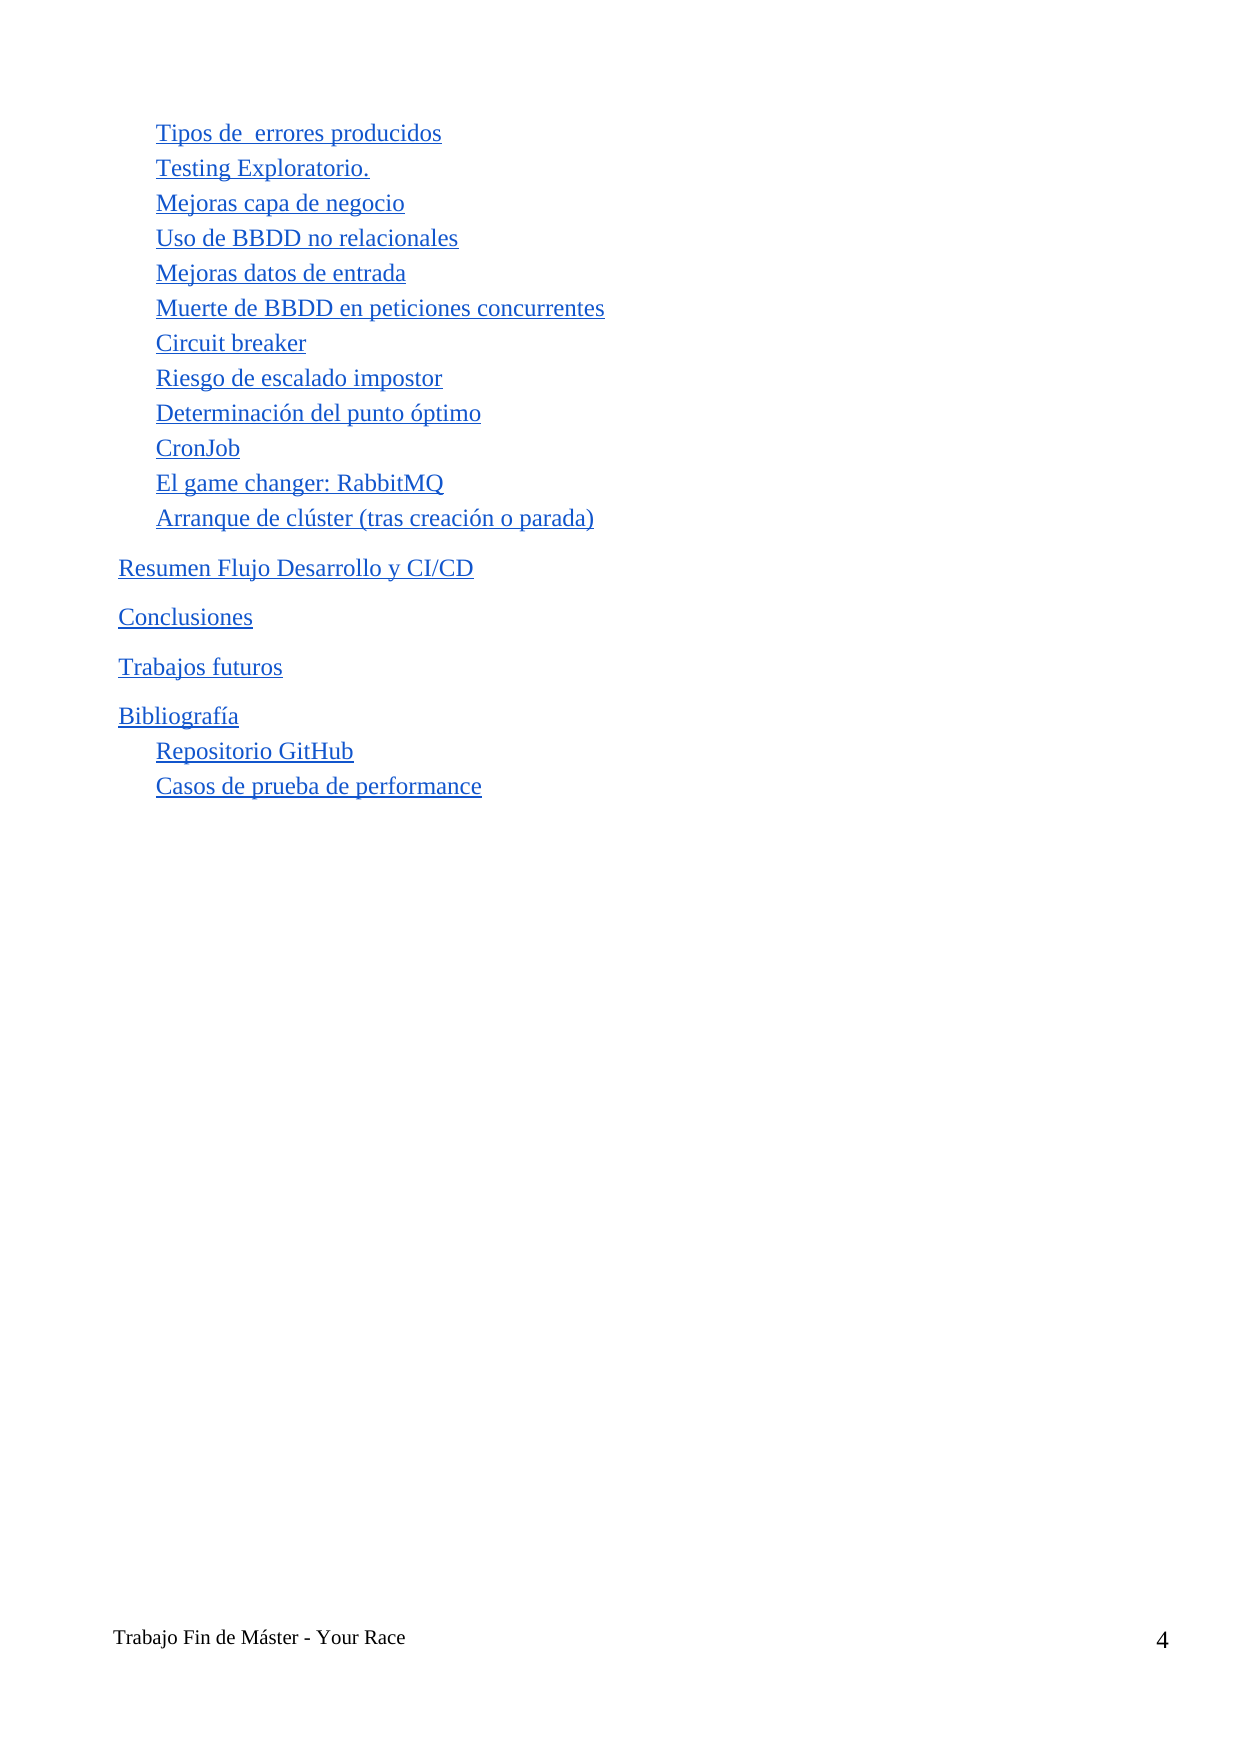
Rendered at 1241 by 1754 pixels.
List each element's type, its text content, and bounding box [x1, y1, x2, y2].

text Repositorio GitHub [156, 736, 1122, 765]
text El game changer: RabbitMQ [156, 468, 1122, 497]
text Uso de BBDD no relacionales [156, 223, 1122, 252]
text Riesgo de escalado impostor [156, 363, 1122, 392]
text Mejoras capa de negocio [156, 188, 1122, 217]
text CronJob [156, 433, 1122, 462]
text Tipos de errores producidos [156, 118, 1122, 147]
text Bibliografía [118, 701, 1122, 730]
text Mejoras datos de entrada [156, 258, 1122, 287]
text Testing Exploratorio. [156, 153, 1122, 182]
text Resumen Flujo Desarrollo y CI/CD [118, 553, 1122, 581]
text Trabajos futuros [118, 652, 1122, 681]
text Circuit breaker [156, 328, 1122, 357]
text Muerte de BBDD en peticiones concurrentes [156, 293, 1122, 322]
text Arranque de clúster (tras creación o parada) [156, 503, 1122, 532]
text Conclusiones [118, 602, 1122, 631]
text Casos de prueba de performance [156, 771, 1122, 800]
text Determinación del punto óptimo [156, 398, 1122, 427]
